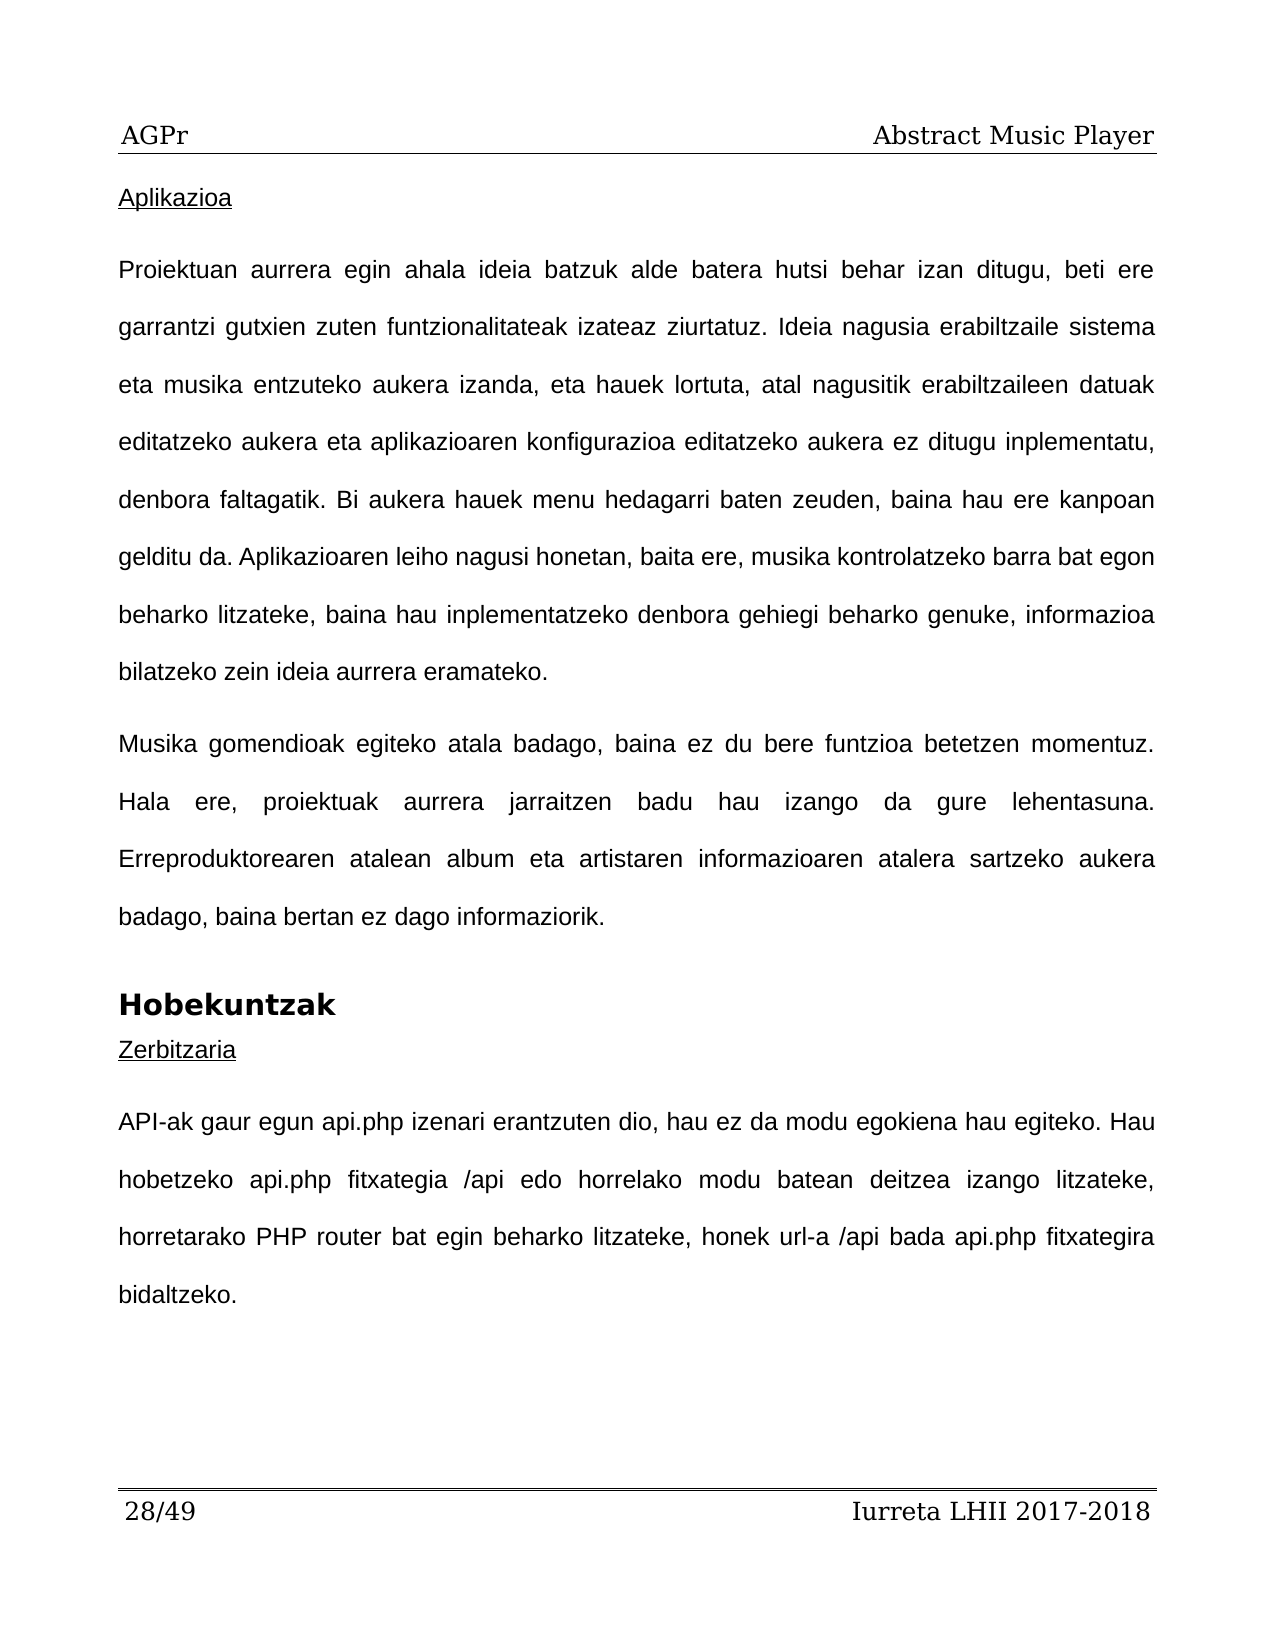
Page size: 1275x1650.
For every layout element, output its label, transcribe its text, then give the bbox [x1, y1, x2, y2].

text API-ak gaur egun api.php izenari erantzuten dio, hau ez da modu egokiena hau egiteko. Hau hobetzeko api.php fitxategia /api edo horrelako modu batean deitzea izango litzateke, horretarako PHP router bat egin beharko litzateke, honek url-a /api bada api.php fitxategira bidaltzeko. [118, 1107, 1157, 1308]
text Zerbitzaria [118, 1035, 1157, 1064]
text Musika gomendioak egiteko atala badago, baina ez du bere funtzioa betetzen momentuz. Hala ere, proiektuak aurrera jarraitzen badu hau izango da gure lehentasuna. Erreproduktorearen atalean album eta artistaren informazioaren atalera sartzeko aukera badago, baina bertan ez dago informaziorik. [118, 729, 1157, 931]
text Aplikazioa [118, 183, 1157, 211]
subtitle Hobekuntzak [118, 988, 1157, 1023]
text Proiektuan aurrera egin ahala ideia batzuk alde batera hutsi behar izan ditugu, beti ere garrantzi gutxien zuten funtzionalitateak izateaz ziurtatuz. Ideia nagusia erabiltzaile sistema eta musika entzuteko aukera izanda, eta hauek lortuta, atal nagusitik erabiltzaileen datuak editatzeko aukera eta aplikazioaren konfigurazioa editatzeko aukera ez ditugu inplementatu, denbora faltagatik. Bi aukera hauek menu hedagarri baten zeuden, baina hau ere kanpoan gelditu da. Aplikazioaren leiho nagusi honetan, baita ere, musika kontrolatzeko barra bat egon beharko litzateke, baina hau inplementatzeko denbora gehiegi beharko genuke, informazioa bilatzeko zein ideia aurrera eramateko. [118, 255, 1157, 686]
